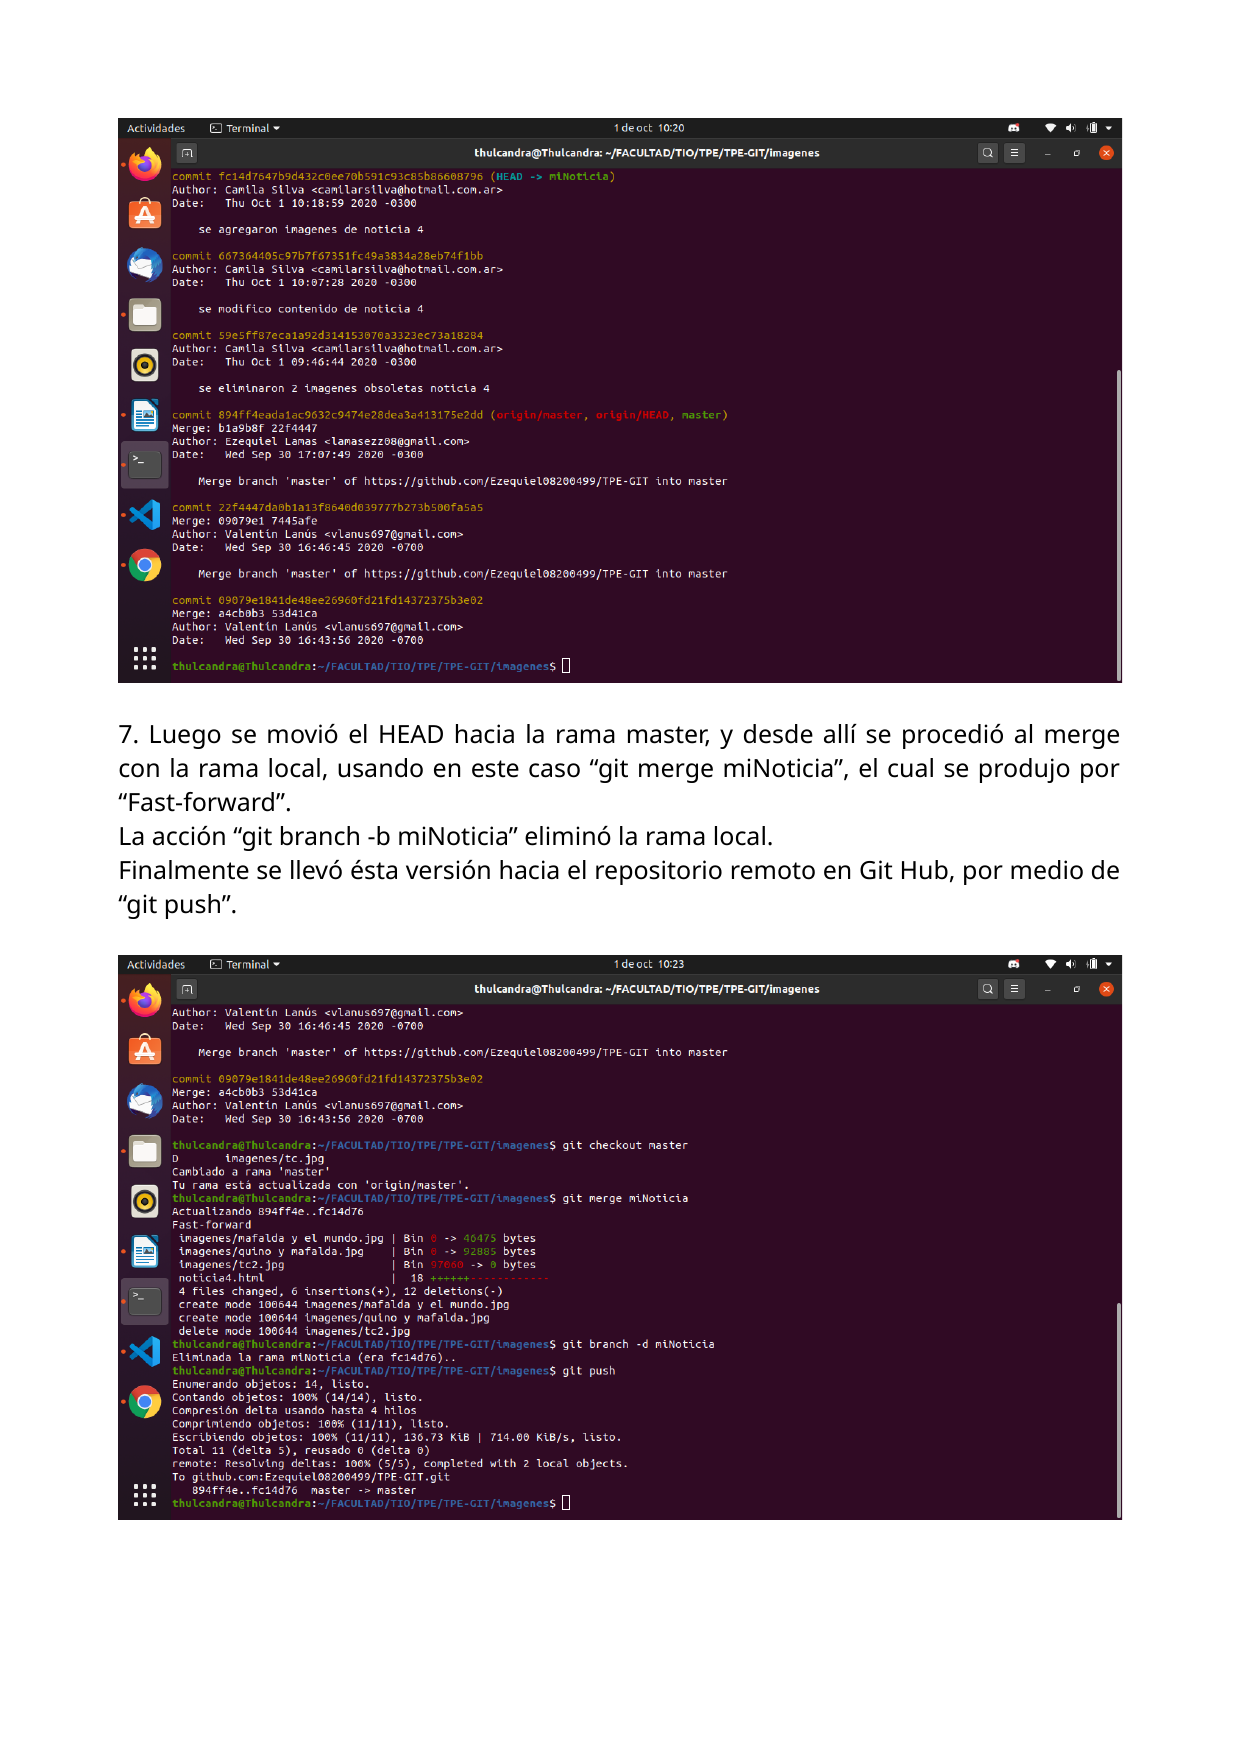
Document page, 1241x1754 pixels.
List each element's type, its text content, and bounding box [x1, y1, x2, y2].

picture [118, 955, 1123, 1520]
text 7. Luego se movió el HEAD hacia la rama master, y desde allí se procedió al merge con la rama local, usando en este caso “git merge miNoticia”, el cual se produjo por “Fast-forward”. [118, 717, 1122, 819]
picture [118, 118, 1123, 683]
text La acción “git branch -b miNoticia” eliminó la rama local. [118, 819, 1122, 853]
text Finalmente se llevó ésta versión hacia el repositorio remoto en Git Hub, por medio de “git push”. [118, 853, 1122, 921]
